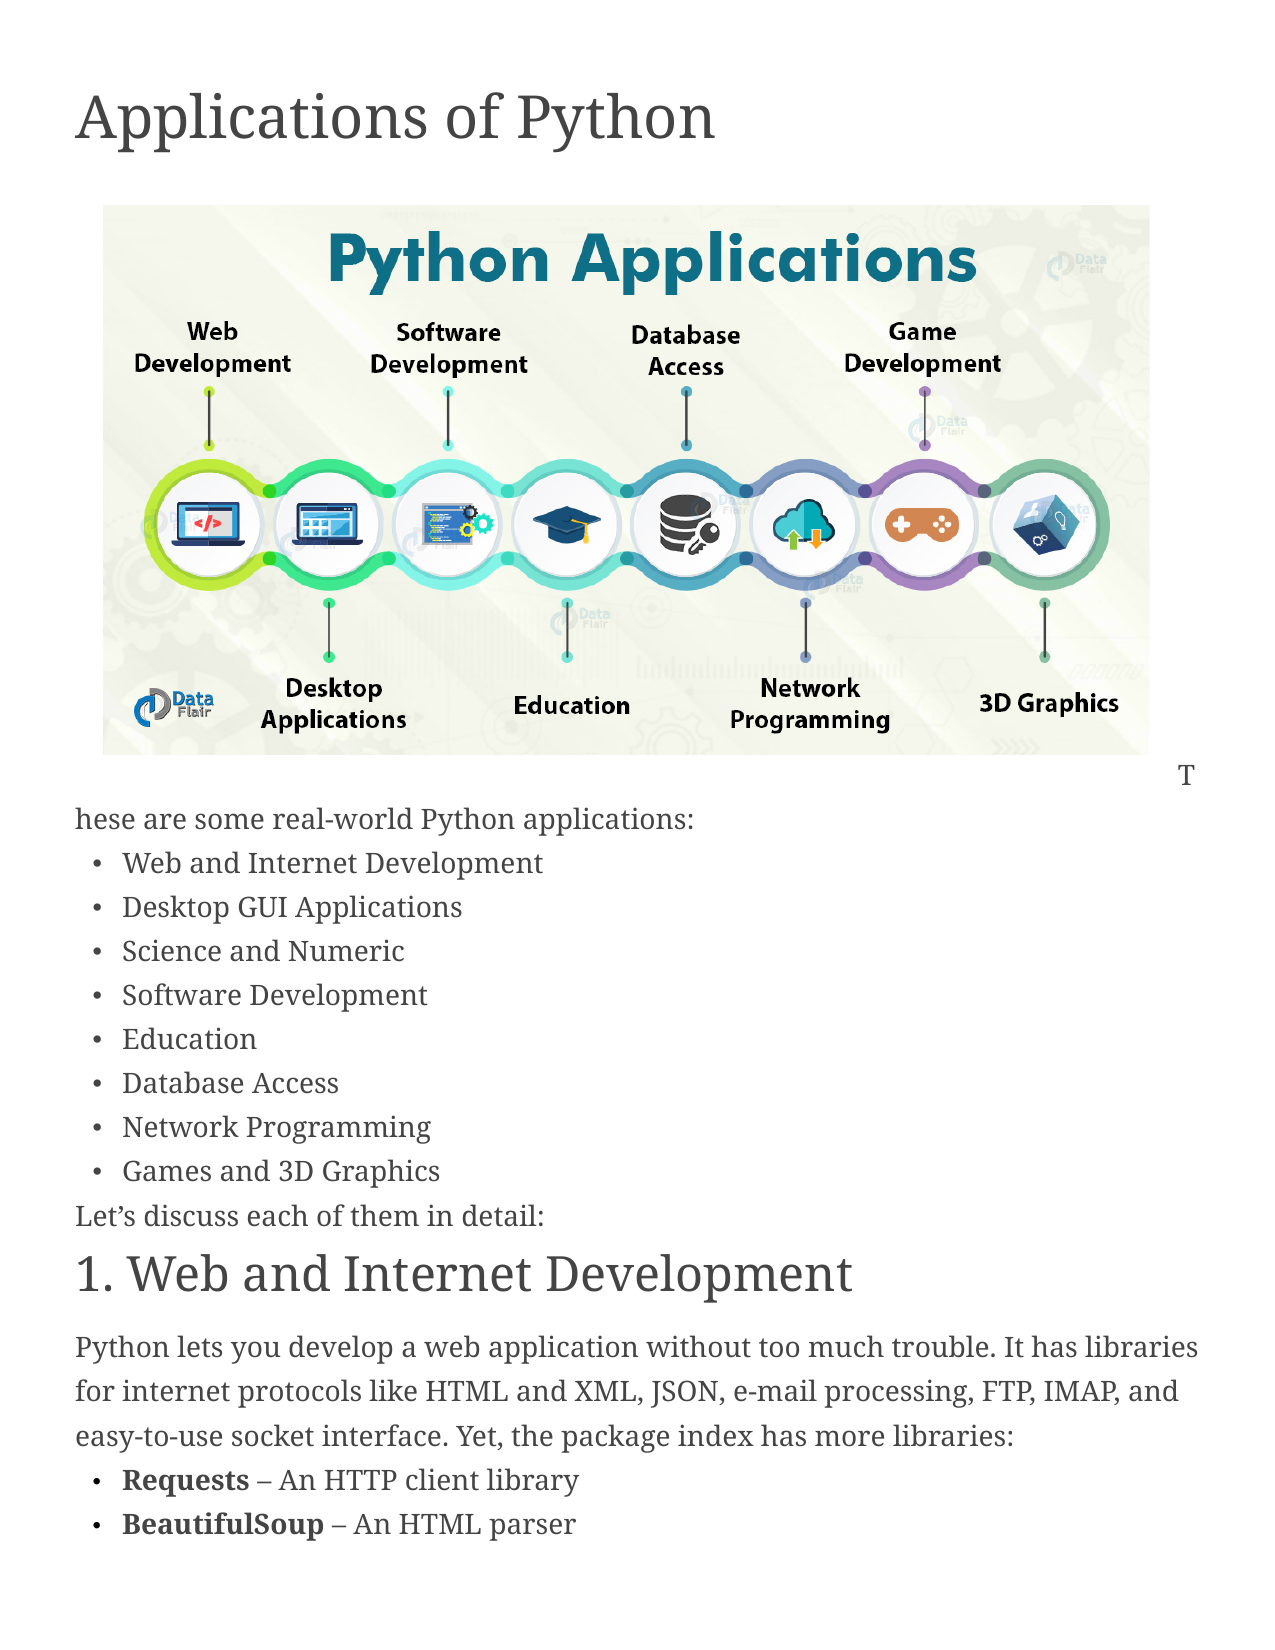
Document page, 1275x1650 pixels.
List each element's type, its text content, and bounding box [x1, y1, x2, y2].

subtitle 1. Web and Internet Development [75, 1240, 1200, 1306]
text Python lets you develop a web application without too much trouble. It has libraries for internet protocols like HTML and XML, JSON, e-mail processing, FTP, IMAP, and easy-to-use socket interface. Yet, the package index has more libraries: [75, 1328, 1200, 1454]
list Requests – An HTTP client library [92, 1460, 1200, 1498]
list Games and 3D Graphics [92, 1152, 1200, 1190]
list Database Access [92, 1064, 1200, 1102]
list BeautifulSoup – An HTML parser [92, 1504, 1200, 1542]
list Science and Numeric [92, 931, 1200, 970]
picture [103, 205, 1150, 755]
subtitle Applications of Python [75, 75, 1200, 156]
text These are some real-world Python applications: [75, 178, 1200, 838]
text Let’s discuss each of them in detail: [75, 1196, 1200, 1234]
list Software Development [92, 976, 1200, 1014]
list Desktop GUI Applications [92, 887, 1200, 926]
list Network Programming [92, 1108, 1200, 1146]
list Education [92, 1019, 1200, 1058]
list Web and Internet Development [92, 843, 1200, 882]
